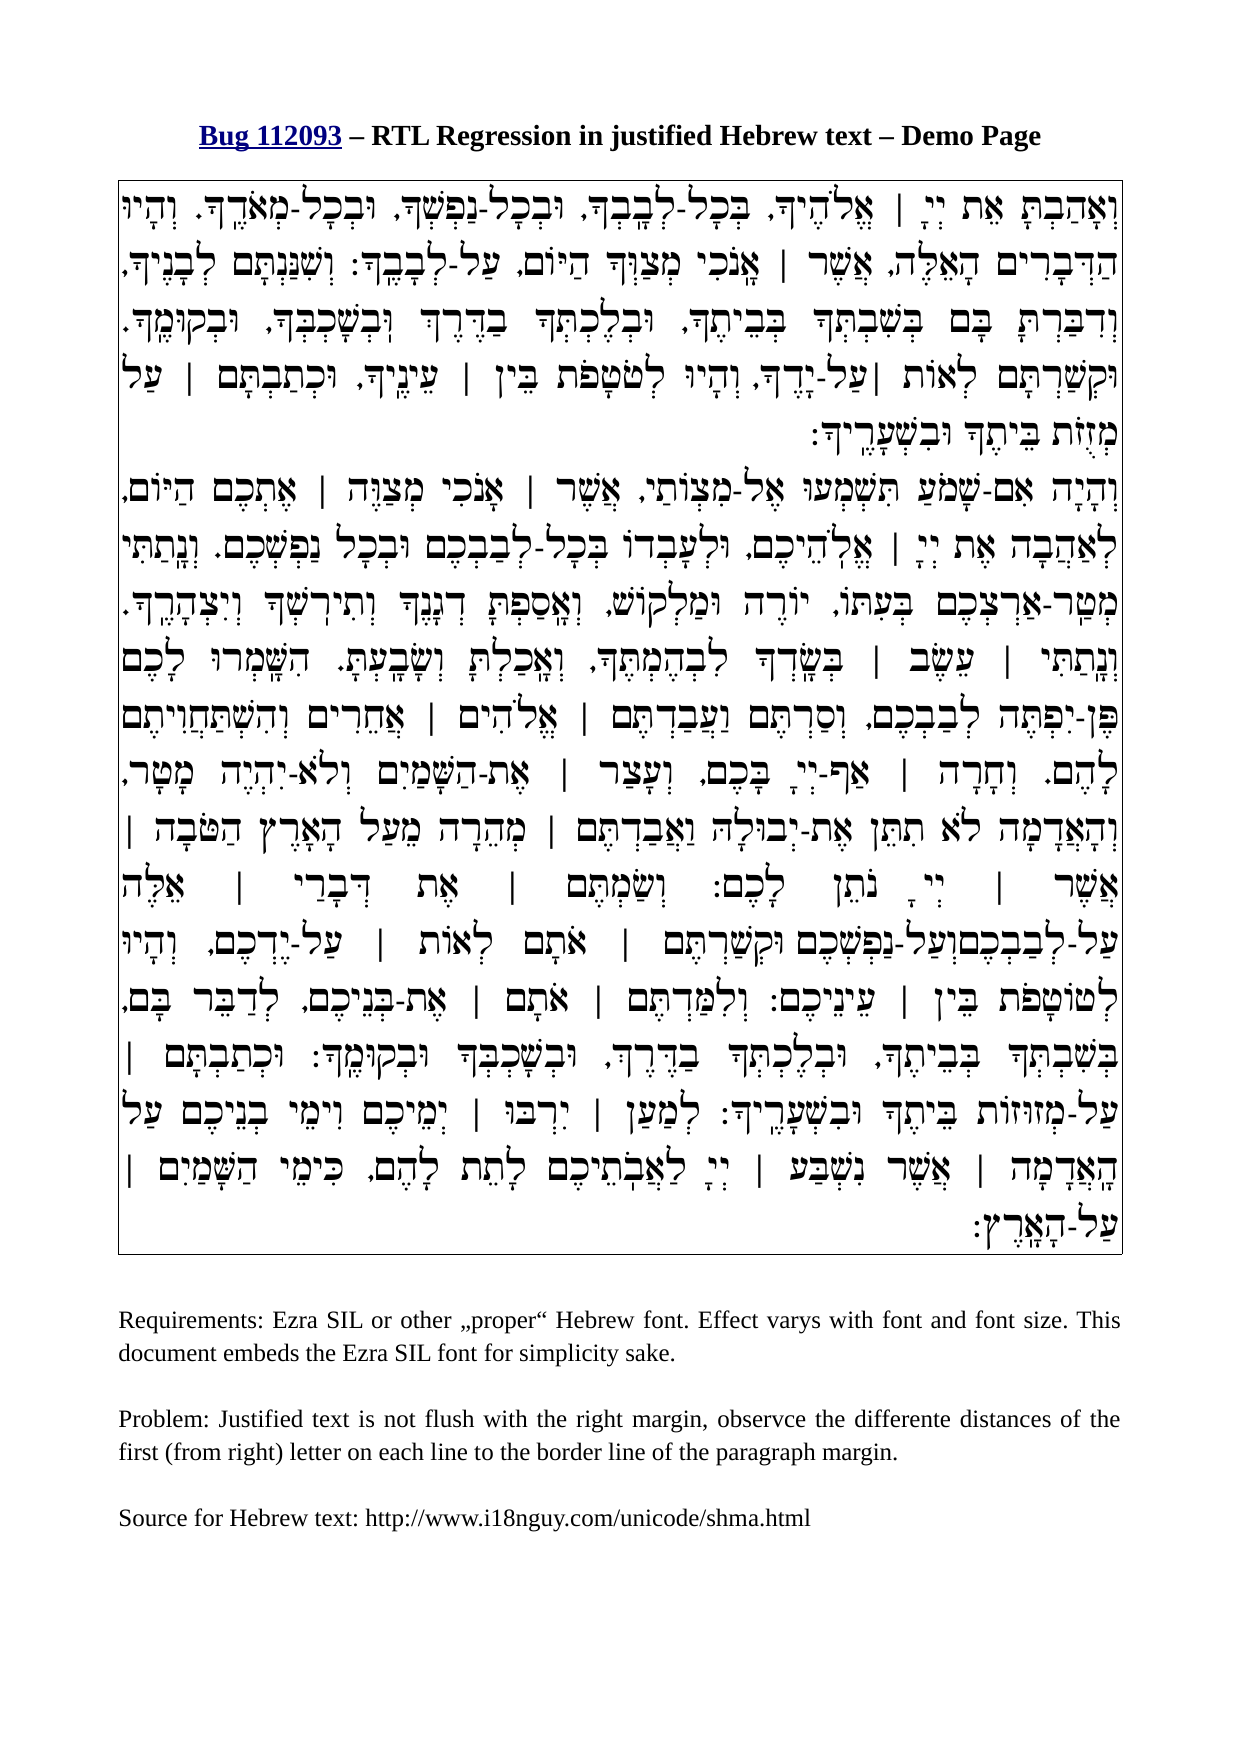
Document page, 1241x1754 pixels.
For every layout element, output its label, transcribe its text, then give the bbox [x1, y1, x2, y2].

text וְאָהַבְתָּ אֵת יְיָ | אֱלֹהֶיךָ, בְּכָל-לְבָֽבְךָ, וּבְכָל-נַפְשְׁךָ, וּבְכָל-מְאֹדֶֽךָ. וְהָיוּ הַדְּבָרִים הָאֵלֶּה, אֲשֶׁר | אָֽנֹכִי מְצַוְּךָ הַיּוֹם, עַל-לְבָבֶֽךָ: וְשִׁנַּנְתָּם לְבָנֶיךָ, וְדִבַּרְתָּ בָּם בְּשִׁבְתְּךָ בְּבֵיתֶךָ, וּבְלֶכְתְּךָ בַדֶּרֶךְ וּֽבְשָׁכְבְּךָ, וּבְקוּמֶֽךָ. וּקְשַׁרְתָּם לְאוֹת |עַל-יָדֶךָ, וְהָיוּ לְטֹטָפֹת בֵּין | עֵינֶֽיךָ, וּכְתַבְתָּם | עַל מְזֻזֹת בֵּיתֶךָ וּבִשְׁעָרֶֽיךָ: [119, 181, 1122, 459]
text וְהָיָה אִם-שָׁמֹעַ תִּשְׁמְעוּ אֶל-מִצְוֹתַי, אֲשֶׁר | אָנֹכִי מְצַוֶּה | אֶתְכֶם הַיּוֹם, לְאַהֲבָה אֶת יְיָ | אֱלֹֽהֵיכֶם, וּלְעָבְדוֹ בְּכָל-לְבַבְכֶם וּבְכָל נַפְשְׁכֶם. וְנָֽתַתִּי מְטַֽר-אַרְצְכֶם בְּעִתּוֹ, יוֹרֶה וּמַלְקוֹשׁ, וְאָֽסַפְתָּ דְגָנֶךָ וְתִירֽשְׁךָ וְיִצְהָרֶֽךָ. וְנָֽתַתִּי | עֵשֶׂב | בְּשָֽׂדְךָ לִבְהֶמְתֶּךָ, וְאָֽכַלְתָּ וְשָׂבָֽעְתָּ. הִשָּֽׁמְרוּ לָכֶם פֶּן-יִפְתֶּה לְבַבְכֶם, וְסַרְתֶּם וַעֲבַדְתֶּם | אֱלֹהִים | אֲחֵרִים וְהִשְׁתַּחֲוִיתֶם לָהֶם. וְחָרָה | אַף-יְיָ בָּכֶם, וְעָצַר | אֶת-הַשָּׁמַיִם וְלֹא-יִהְיֶה מָטָר, וְהָאֲדָמָה לֹא תִתֵּן אֶת-יְבוּלָהּ וַאֲבַדְתֶּם | מְהֵרָה מֵעַל הָאָרֶץ הַטֹּבָה | אֲשֶׁר | יְיָ נֹתֵן לָכֶם: וְשַׂמְתֶּם | אֶת דְּבָרַי | אֵלֶּה עַל-לְבַבְכֶםוְעַל-נַפְשְׁכֶם וּקְשַׁרְתֶּם | אֹתָם לְאוֹת | עַל-יֶדְכֶם, וְהָיוּ לְטוֹטָפֹת בֵּין | עֵינֵיכֶם: וְלִמַּדְתֶּם | אֹתָם | אֶת-בְּנֵיכֶם, לְדַבֵּר בָּם, בְּשִׁבְתְּךָ בְּבֵיתֶךָ, וּבְלֶכְתְּךָ בַדֶּרֶךְ, וּבְשָׁכְבְּךָ וּבְקוּמֶֽךָ: וּכְתַבְתָּם | עַל-מְזוּזוֹת בֵּיתֶךָ וּבִשְׁעָרֶֽיךָ: לְמַעַן | יִרְבּוּ | יְמֵיכֶם וִימֵי בְנֵיכֶם עַל הָֽאֲדָמָה | אֲשֶׁר נִשְׁבַּע | יְיָ לַאֲבֹֽתֵיכֶם לָתֵת לָהֶם, כִּימֵי הַשָּׁמַיִם | עַל-הָאָֽרֶץ: [119, 463, 1122, 1254]
text Problem: Justified text is not flush with the right margin, observce the differente distances of the first (from right) letter on each line to the border line of the paragraph margin. [118, 1404, 1122, 1466]
text Source for Hebrew text: http://www.i18nguy.com/unicode/shma.html [118, 1503, 1122, 1532]
text Requirements: Ezra SIL or other „proper“ Hebrew font. Effect varys with font and font size. This document embeds the Ezra SIL font for simplicity sake. [118, 1305, 1122, 1367]
text Bug 112093 – RTL Regression in justified Hebrew text – Demo Page [118, 118, 1122, 152]
